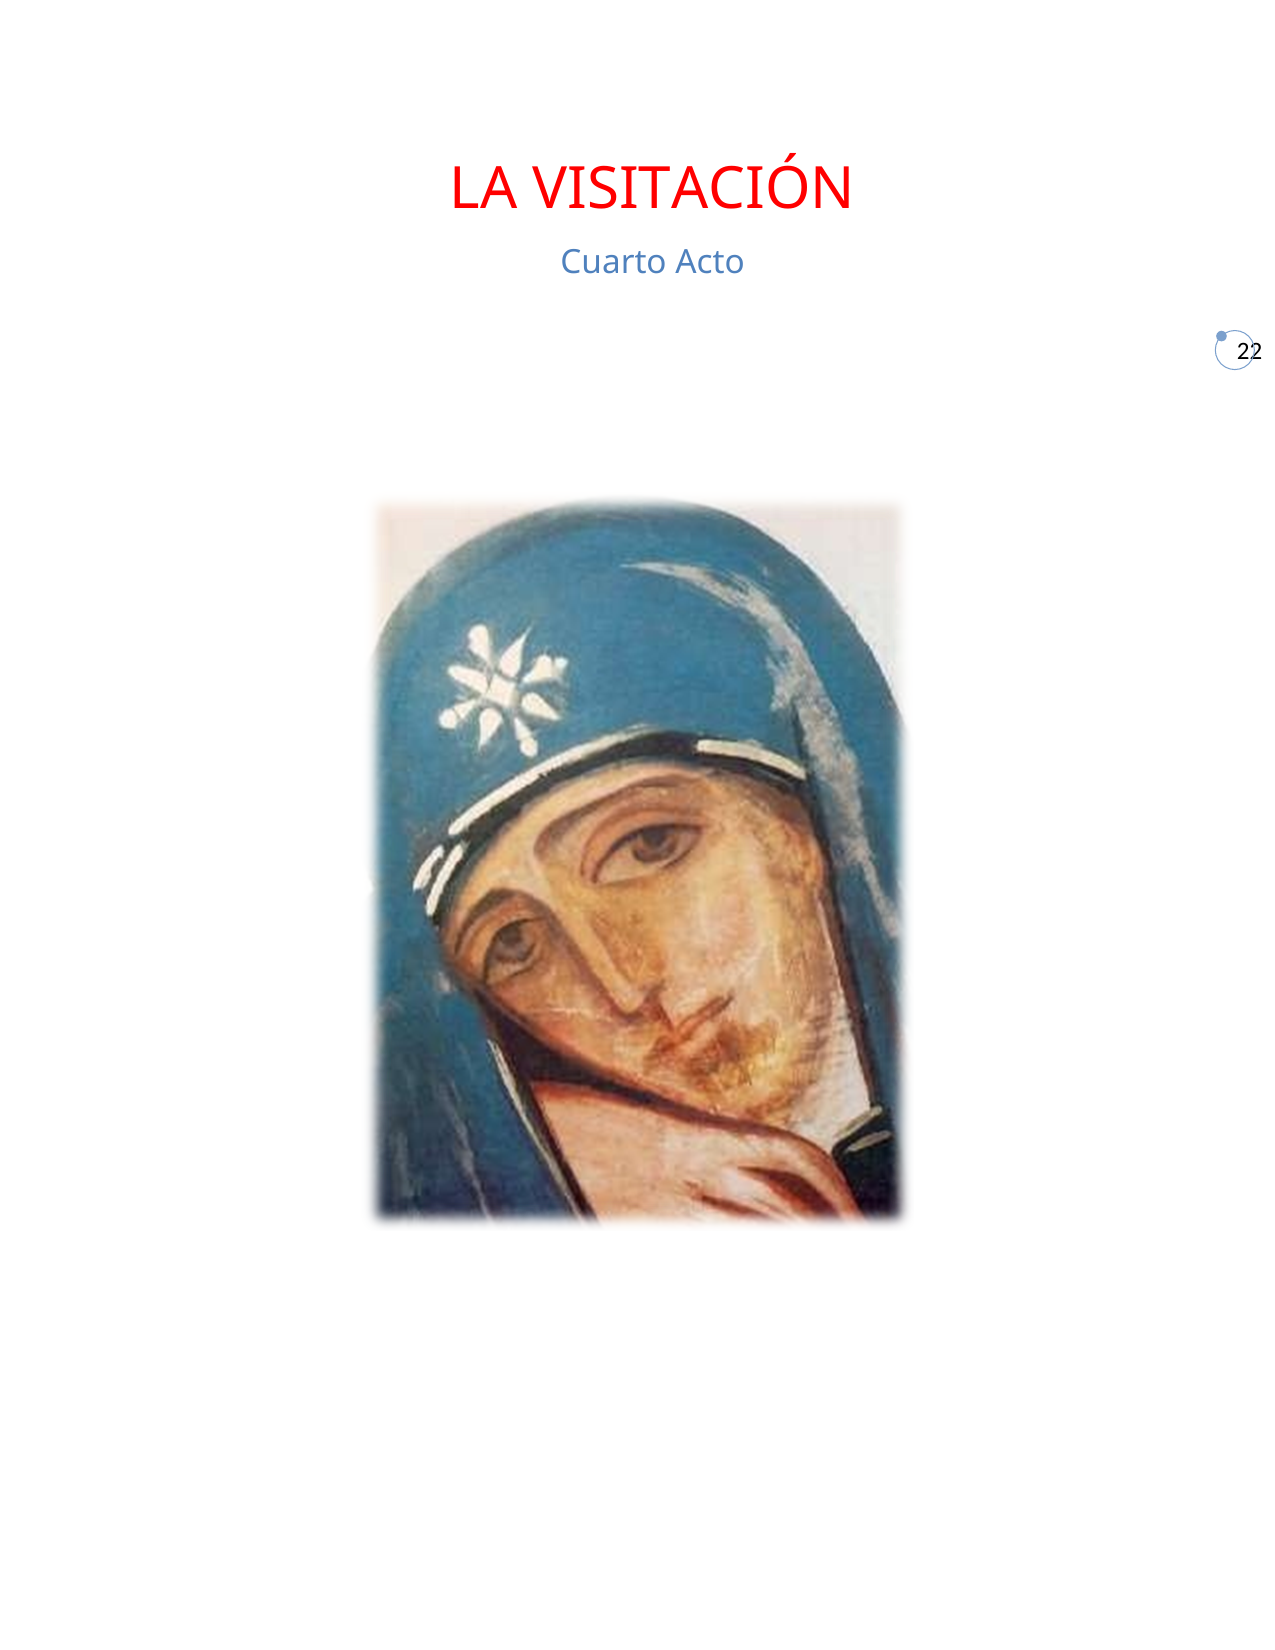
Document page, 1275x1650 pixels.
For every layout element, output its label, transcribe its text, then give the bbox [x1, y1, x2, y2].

picture [360, 490, 915, 1231]
text LA VISITACIÓN [104, 146, 1200, 226]
text Cuarto Acto [104, 237, 1200, 283]
